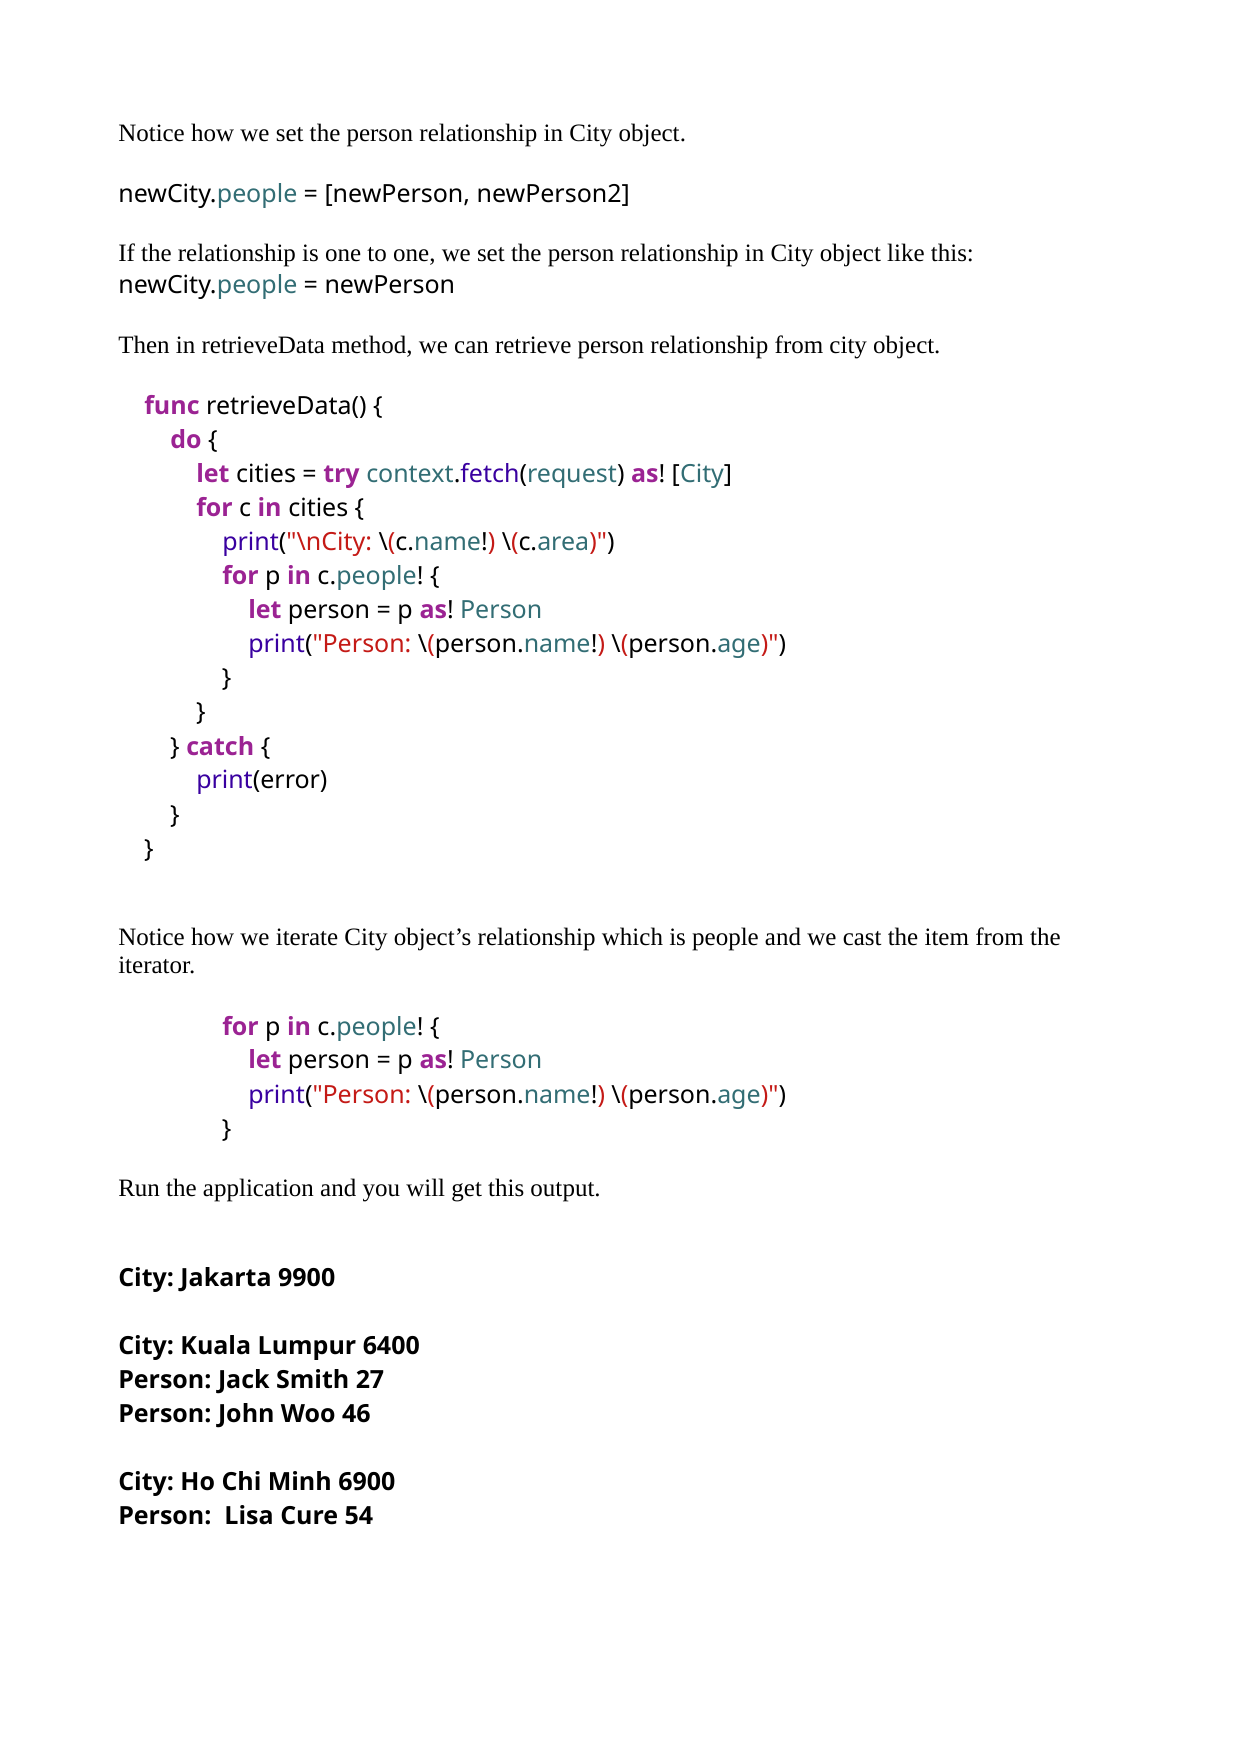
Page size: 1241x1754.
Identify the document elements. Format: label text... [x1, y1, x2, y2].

text func retrieveData() { [118, 387, 1122, 422]
text let cities = try context.fetch(request) as! [City] [118, 456, 1122, 490]
text } [118, 1110, 1122, 1144]
text City: Ho Chi Minh 6900 [118, 1464, 1122, 1498]
text print("Person: \(person.name!) \(person.age)") [118, 1076, 1122, 1110]
text Person: John Woo 46 [118, 1396, 1122, 1430]
text let person = p as! Person [118, 1042, 1122, 1076]
text If the relationship is one to one, we set the person relationship in City object like this: [118, 238, 1122, 267]
text } [118, 660, 1122, 694]
text } [118, 796, 1122, 830]
text newCity.people = newPerson [118, 267, 1122, 301]
text newCity.people = [newPerson, newPerson2] [118, 176, 1122, 210]
text print("\nCity: \(c.name!) \(c.area)") [118, 524, 1122, 558]
text City: Kuala Lumpur 6400 [118, 1327, 1122, 1362]
text Person: Lisa Cure 54 [118, 1498, 1122, 1532]
text print("Person: \(person.name!) \(person.age)") [118, 626, 1122, 660]
text for p in c.people! { [118, 1008, 1122, 1042]
text City: Jakarta 9900 [118, 1259, 1122, 1293]
text } catch { [118, 728, 1122, 762]
text Then in retrieveData method, we can retrieve person relationship from city object. [118, 330, 1122, 359]
text Run the application and you will get this output. [118, 1173, 1122, 1202]
text } [118, 830, 1122, 864]
text } [118, 694, 1122, 728]
text print(error) [118, 762, 1122, 796]
text let person = p as! Person [118, 592, 1122, 626]
text for p in c.people! { [118, 558, 1122, 592]
text Person: Jack Smith 27 [118, 1362, 1122, 1396]
text do { [118, 422, 1122, 456]
text for c in cities { [118, 490, 1122, 524]
text Notice how we set the person relationship in City object. [118, 118, 1122, 147]
text Notice how we iterate City object’s relationship which is people and we cast the item from the iterator. [118, 922, 1122, 979]
